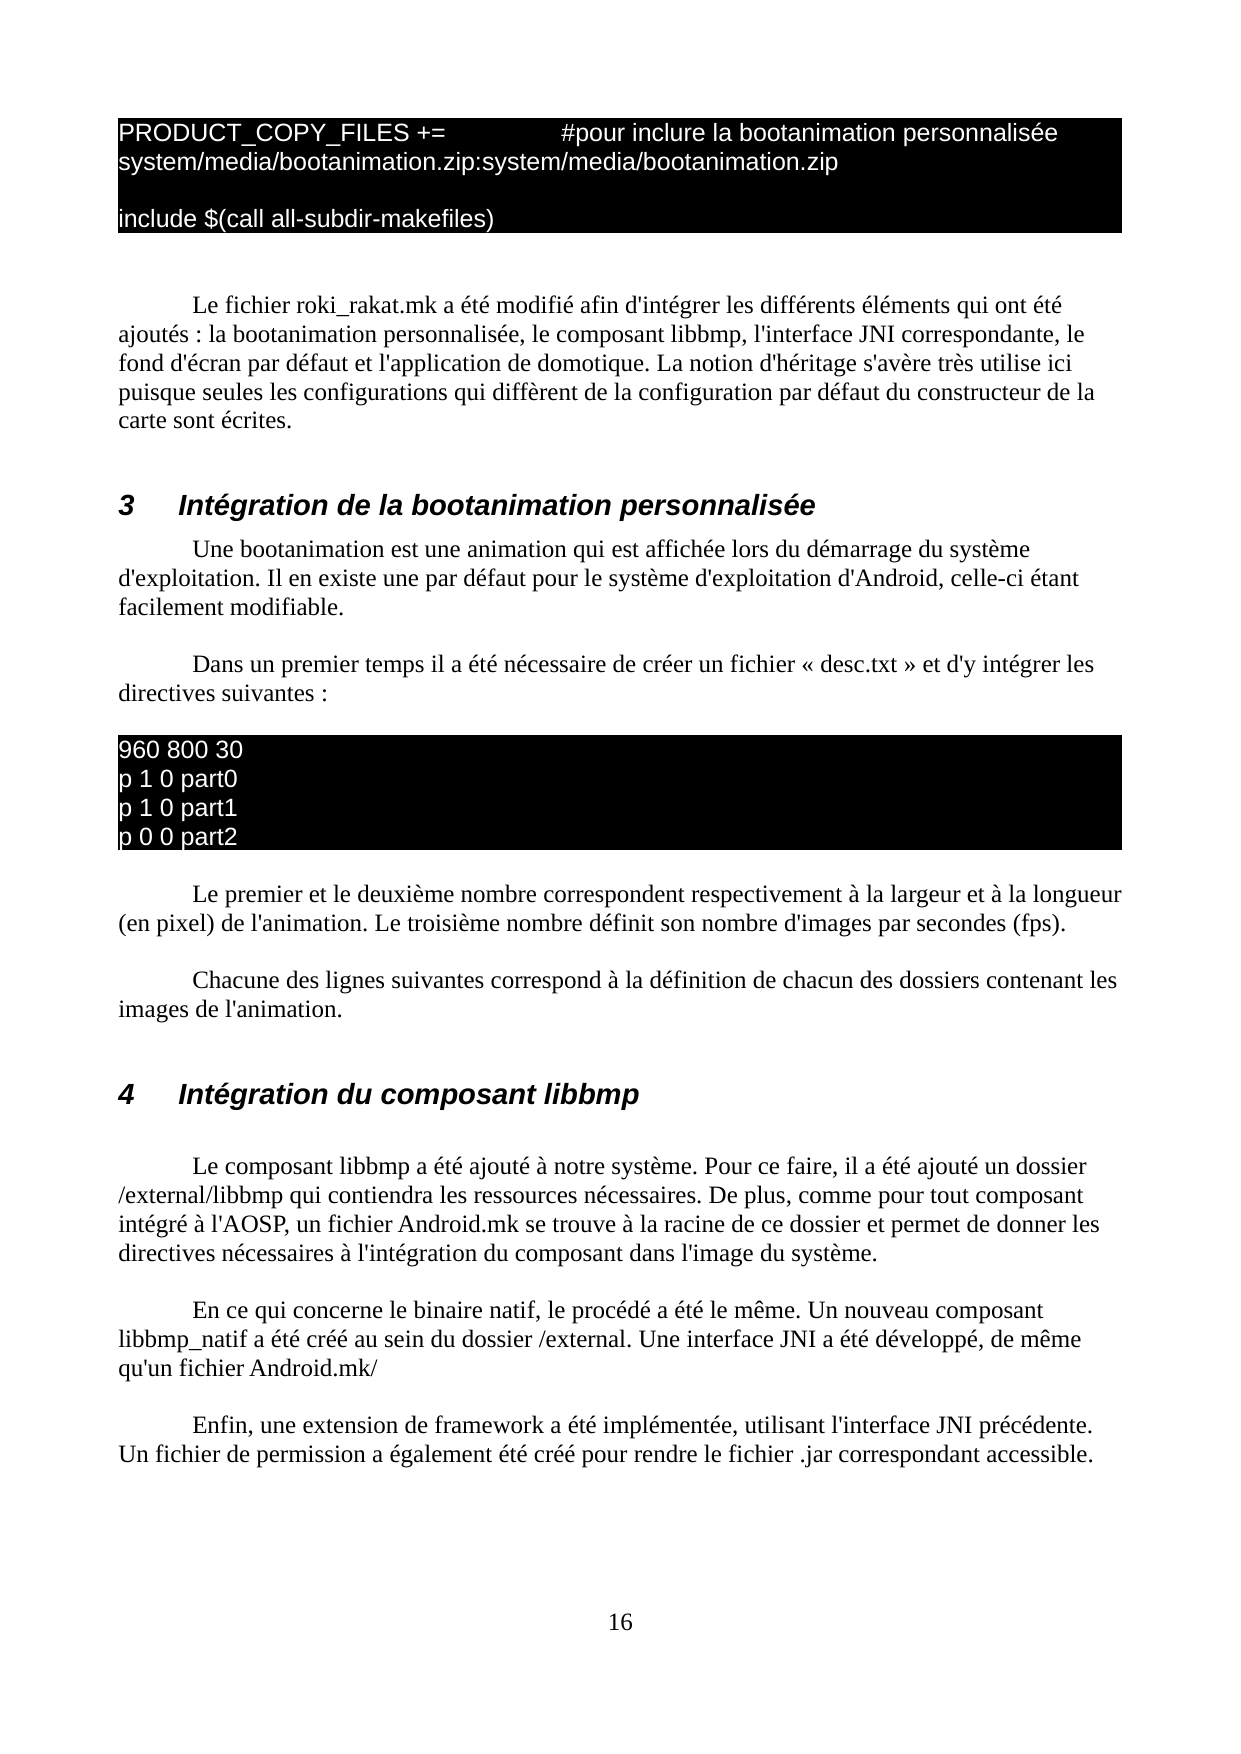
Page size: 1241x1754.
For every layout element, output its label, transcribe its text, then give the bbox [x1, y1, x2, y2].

text Le premier et le deuxième nombre correspondent respectivement à la largeur et à la longueur (en pixel) de l'animation. Le troisième nombre définit son nombre d'images par secondes (fps). [118, 879, 1122, 937]
text include $(call all-subdir-makefiles) [118, 204, 1122, 233]
text Chacune des lignes suivantes correspond à la définition de chacun des dossiers contenant les images de l'animation. [118, 965, 1122, 1023]
text 960 800 30 [118, 735, 1122, 764]
text p 1 0 part1 [118, 793, 1122, 822]
text Le composant libbmp a été ajouté à notre système. Pour ce faire, il a été ajouté un dossier /external/libbmp qui contiendra les ressources nécessaires. De plus, comme pour tout composant intégré à l'AOSP, un fichier Android.mk se trouve à la racine de ce dossier et permet de donner les directives nécessaires à l'intégration du composant dans l'image du système. [118, 1151, 1122, 1266]
text En ce qui concerne le binaire natif, le procédé a été le même. Un nouveau composant libbmp_natif a été créé au sein du dossier /external. Une interface JNI a été développé, de même qu'un fichier Android.mk/ [118, 1295, 1122, 1381]
text Le fichier roki_rakat.mk a été modifié afin d'intégrer les différents éléments qui ont été ajoutés : la bootanimation personnalisée, le composant libbmp, l'interface JNI correspondante, le fond d'écran par défaut et l'application de domotique. La notion d'héritage s'avère très utilise ici puisque seules les configurations qui diffèrent de la configuration par défaut du constructeur de la carte sont écrites. [118, 291, 1122, 434]
text p 1 0 part0 [118, 764, 1122, 793]
text Enfin, une extension de framework a été implémentée, utilisant l'interface JNI précédente. Un fichier de permission a également été créé pour rendre le fichier .jar correspondant accessible. [118, 1410, 1122, 1468]
subtitle Intégration du composant libbmp [118, 1077, 1122, 1110]
subtitle Intégration de la bootanimation personnalisée [118, 488, 1122, 522]
text PRODUCT_COPY_FILES += #pour inclure la bootanimation personnalisée system/media/bootanimation.zip:system/media/bootanimation.zip [118, 118, 1122, 176]
text Dans un premier temps il a été nécessaire de créer un fichier « desc.txt » et d'y intégrer les directives suivantes : [118, 649, 1122, 707]
text Une bootanimation est une animation qui est affichée lors du démarrage du système d'exploitation. Il en existe une par défaut pour le système d'exploitation d'Android, celle-ci étant facilement modifiable. [118, 534, 1122, 620]
text p 0 0 part2 [118, 822, 1122, 850]
